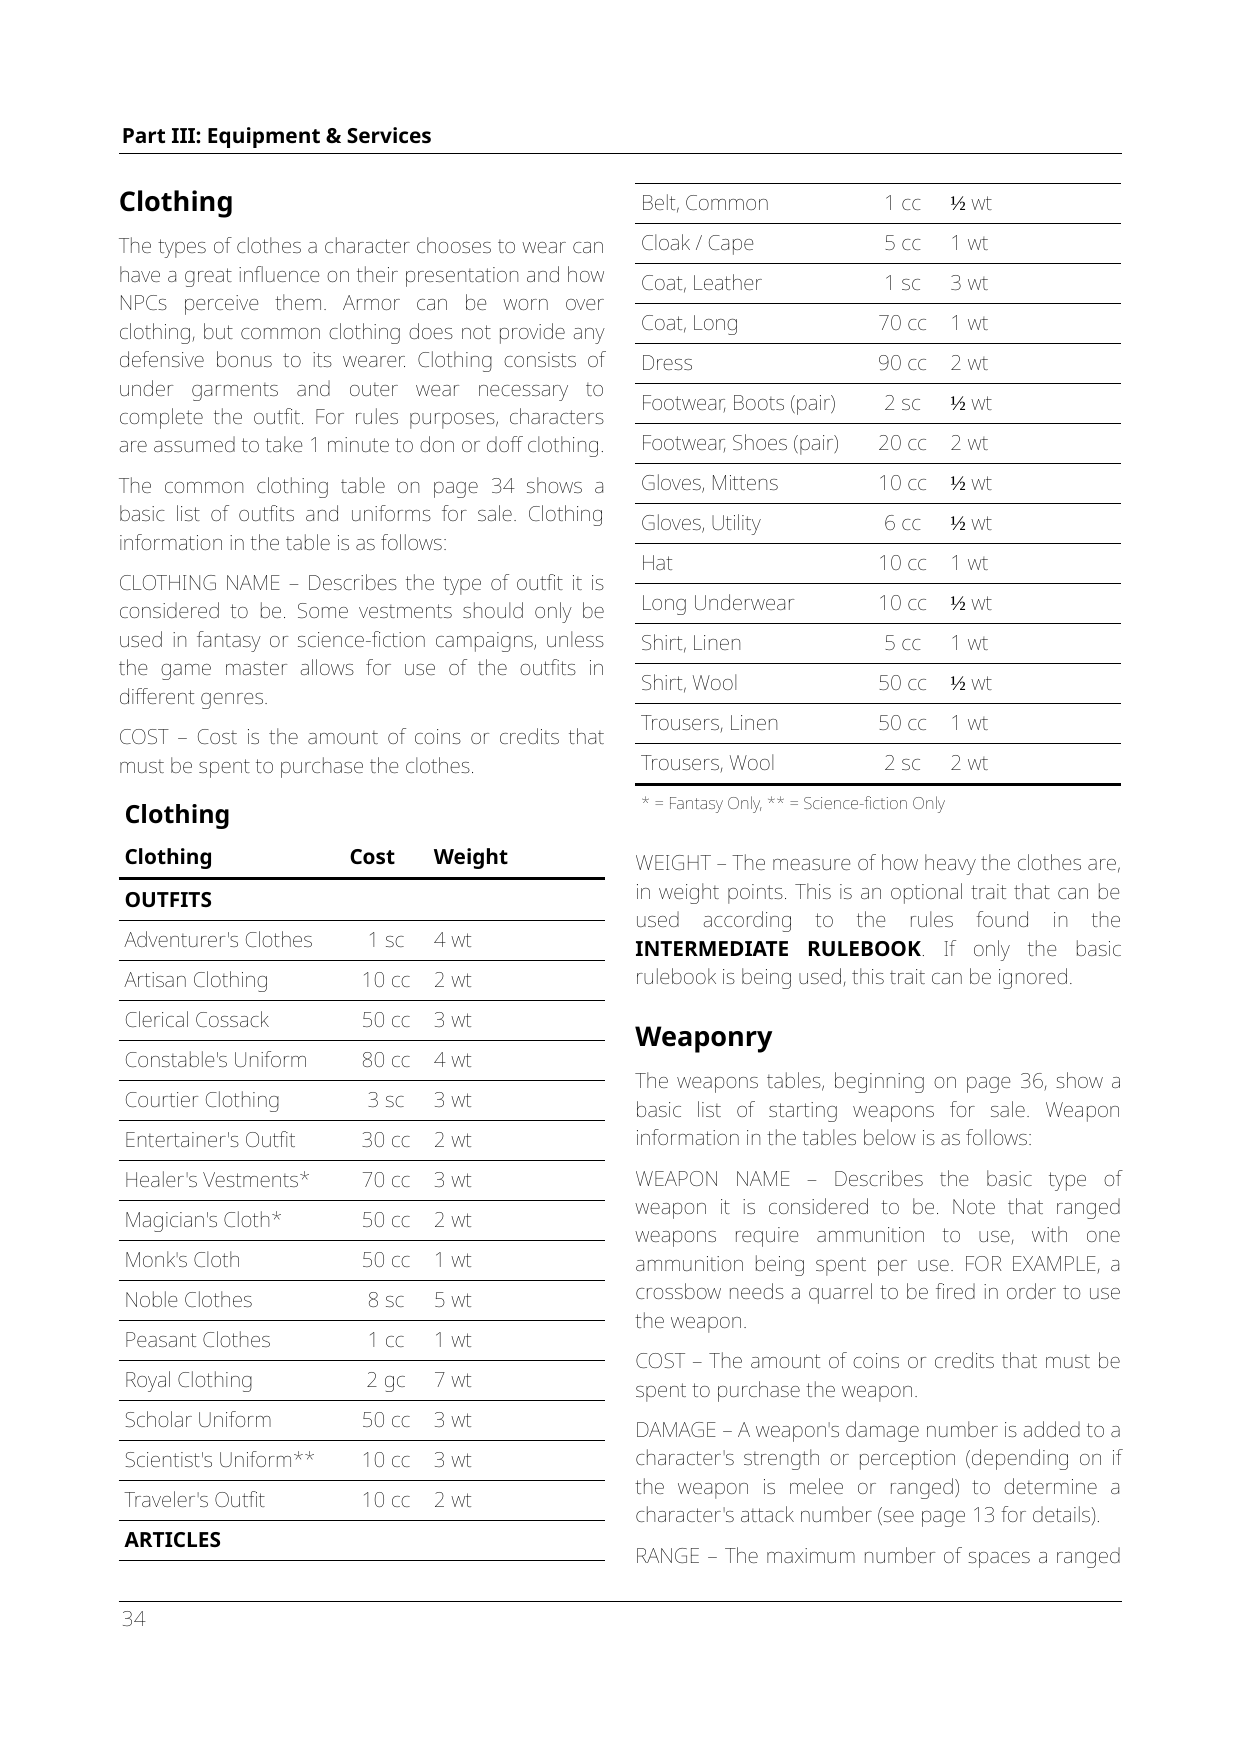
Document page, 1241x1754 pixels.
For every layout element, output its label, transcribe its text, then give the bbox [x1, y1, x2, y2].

table_cell Traveler's Outfit [119, 1481, 343, 1520]
table_cell ½ wt [945, 504, 1121, 543]
table_cell 3 wt [945, 264, 1121, 303]
table_cell 3 wt [428, 1161, 604, 1200]
table_cell 20 cc [860, 424, 944, 463]
table_cell 10 cc [860, 464, 944, 503]
table_cell 3 wt [428, 1081, 604, 1120]
table_header Clothing [119, 791, 604, 837]
table_cell 2 wt [945, 424, 1121, 463]
table_cell 3 wt [428, 1001, 604, 1040]
table_cell Trousers, Wool [635, 744, 860, 783]
text COST – The amount of coins or credits that must be spent to purchase the weapon. [635, 1346, 1122, 1403]
table_cell Footwear, Boots (pair) [635, 384, 860, 423]
table_cell 10 cc [860, 544, 944, 583]
table_cell 1 wt [945, 704, 1121, 743]
table_cell Artisan Clothing [119, 961, 343, 1000]
table_cell 90 cc [860, 344, 944, 383]
table_cell 1 wt [428, 1321, 604, 1360]
table_cell * = Fantasy Only, ** = Science-fiction Only [635, 786, 1121, 820]
table_cell Cost [344, 837, 428, 877]
table_cell 2 wt [428, 1121, 604, 1160]
table_cell Courtier Clothing [119, 1081, 343, 1120]
table_cell 1 wt [945, 624, 1121, 663]
text Clothing [118, 183, 605, 219]
table_cell 1 wt [428, 1241, 604, 1280]
table_cell 2 wt [428, 961, 604, 1000]
table_cell Long Underwear [635, 584, 860, 623]
table_cell OUTFITS [119, 880, 604, 920]
text Weaponry [635, 1017, 1122, 1054]
text CLOTHING NAME – Describes the type of outfit it is considered to be. Some vestments should only be used in fantasy or science-fiction campaigns, unless the game master allows for use of the outfits in different genres. [118, 568, 605, 710]
table_cell 1 wt [945, 224, 1121, 263]
table_cell Hat [635, 544, 860, 583]
table_cell 50 cc [344, 1401, 428, 1440]
table_cell 5 cc [860, 624, 944, 663]
table_cell Gloves, Utility [635, 504, 860, 543]
table_cell 5 cc [860, 224, 944, 263]
table_cell 3 wt [428, 1441, 604, 1480]
table_cell 50 cc [860, 664, 944, 703]
table_cell 3 sc [344, 1081, 428, 1120]
table_cell Scientist's Uniform** [119, 1441, 343, 1480]
table_cell 4 wt [428, 1041, 604, 1080]
table_cell 10 cc [344, 1441, 428, 1480]
table_cell 7 wt [428, 1361, 604, 1400]
table_cell 50 cc [860, 704, 944, 743]
table_cell 2 wt [428, 1201, 604, 1240]
table_cell Magician's Cloth* [119, 1201, 343, 1240]
table_cell 10 cc [860, 584, 944, 623]
table_cell ½ wt [945, 184, 1121, 223]
table_cell 1 cc [344, 1321, 428, 1360]
table_cell Shirt, Linen [635, 624, 860, 663]
table_cell 2 sc [860, 384, 944, 423]
text DAMAGE – A weapon's damage number is added to a character's strength or perception (depending on if the weapon is melee or ranged) to determine a character's attack number (see page 10 for details). [635, 1415, 1122, 1529]
table_cell 1 wt [945, 544, 1121, 583]
table_cell 50 cc [344, 1241, 428, 1280]
table_cell Peasant Clothes [119, 1321, 343, 1360]
table_cell 2 wt [945, 744, 1121, 783]
table_cell 2 wt [428, 1481, 604, 1520]
table_cell 2 gc [344, 1361, 428, 1400]
table_cell 1 sc [344, 921, 428, 960]
table_cell Clothing [119, 837, 343, 877]
text WEIGHT – The measure of how heavy the clothes are, in weight points. This is an optional trait that can be used according to the rules found in the INTERMEDIATE RULEBOOK. If only the basic rulebook is being used, this trait can be ignored. [635, 848, 1122, 991]
table_cell ½ wt [945, 464, 1121, 503]
table_cell Clerical Cossack [119, 1001, 343, 1040]
text The weapons tables, beginning on page 25, show a basic list of starting weapons for sale. Weapon information in the tables below is as follows: [635, 1066, 1122, 1152]
table_cell Cloak / Cape [635, 224, 860, 263]
table_cell Coat, Long [635, 304, 860, 343]
table_cell Adventurer's Clothes [119, 921, 343, 960]
table_cell 6 cc [860, 504, 944, 543]
table_cell 1 cc [860, 184, 944, 223]
table_cell Noble Clothes [119, 1281, 343, 1320]
table_cell Gloves, Mittens [635, 464, 860, 503]
table_cell ½ wt [945, 664, 1121, 703]
table_cell ½ wt [945, 384, 1121, 423]
table_cell 1 wt [945, 304, 1121, 343]
table_cell Weight [428, 837, 604, 877]
table_cell Coat, Leather [635, 264, 860, 303]
table_cell 70 cc [860, 304, 944, 343]
table_cell 2 sc [860, 744, 944, 783]
table_cell ARTICLES [119, 1521, 604, 1560]
text COST – Cost is the amount of coins or credits that must be spent to purchase the clothes. [118, 722, 605, 779]
table_cell 50 cc [344, 1001, 428, 1040]
table_cell Shirt, Wool [635, 664, 860, 703]
table_cell Royal Clothing [119, 1361, 343, 1400]
table_cell 70 cc [344, 1161, 428, 1200]
table_cell Footwear, Shoes (pair) [635, 424, 860, 463]
table_cell Trousers, Linen [635, 704, 860, 743]
table_cell 10 cc [344, 1481, 428, 1520]
table_cell Dress [635, 344, 860, 383]
table_cell 5 wt [428, 1281, 604, 1320]
table_cell 3 wt [428, 1401, 604, 1440]
table_cell ½ wt [945, 584, 1121, 623]
table_cell Scholar Uniform [119, 1401, 343, 1440]
text WEAPON NAME – Describes the basic type of weapon it is considered to be. Note that ranged weapons require ammunition to use, with one ammunition being spent per use. FOR EXAMPLE, a crossbow needs a quarrel to be fired in order to use the weapon. [635, 1164, 1122, 1334]
table_cell 50 cc [344, 1201, 428, 1240]
table_cell 1 sc [860, 264, 944, 303]
table_cell 30 cc [344, 1121, 428, 1160]
text The common clothing table on page 24 shows a basic list of outfits and uniforms for sale. Clothing information in the table is as follows: [118, 471, 605, 556]
table_cell 4 wt [428, 921, 604, 960]
table_cell Belt, Common [635, 184, 860, 223]
table_cell Constable's Uniform [119, 1041, 343, 1080]
table_cell 8 sc [344, 1281, 428, 1320]
table_cell Entertainer's Outfit [119, 1121, 343, 1160]
table_cell Healer's Vestments* [119, 1161, 343, 1200]
text RANGE – The maximum number of spaces a ranged [635, 1541, 1122, 1569]
text The types of clothes a character chooses to wear can have a great influence on their presentation and how NPCs perceive them. Armor can be worn over clothing, but common clothing does not provide any defensive bonus to its wearer. Clothing consists of under garments and outer wear necessary to complete the outfit. For rules purposes, characters are assumed to take 1 minute to don or doff clothing. [118, 231, 605, 459]
table_cell Monk's Cloth [119, 1241, 343, 1280]
table_cell 2 wt [945, 344, 1121, 383]
table_cell 10 cc [344, 961, 428, 1000]
table_cell 80 cc [344, 1041, 428, 1080]
